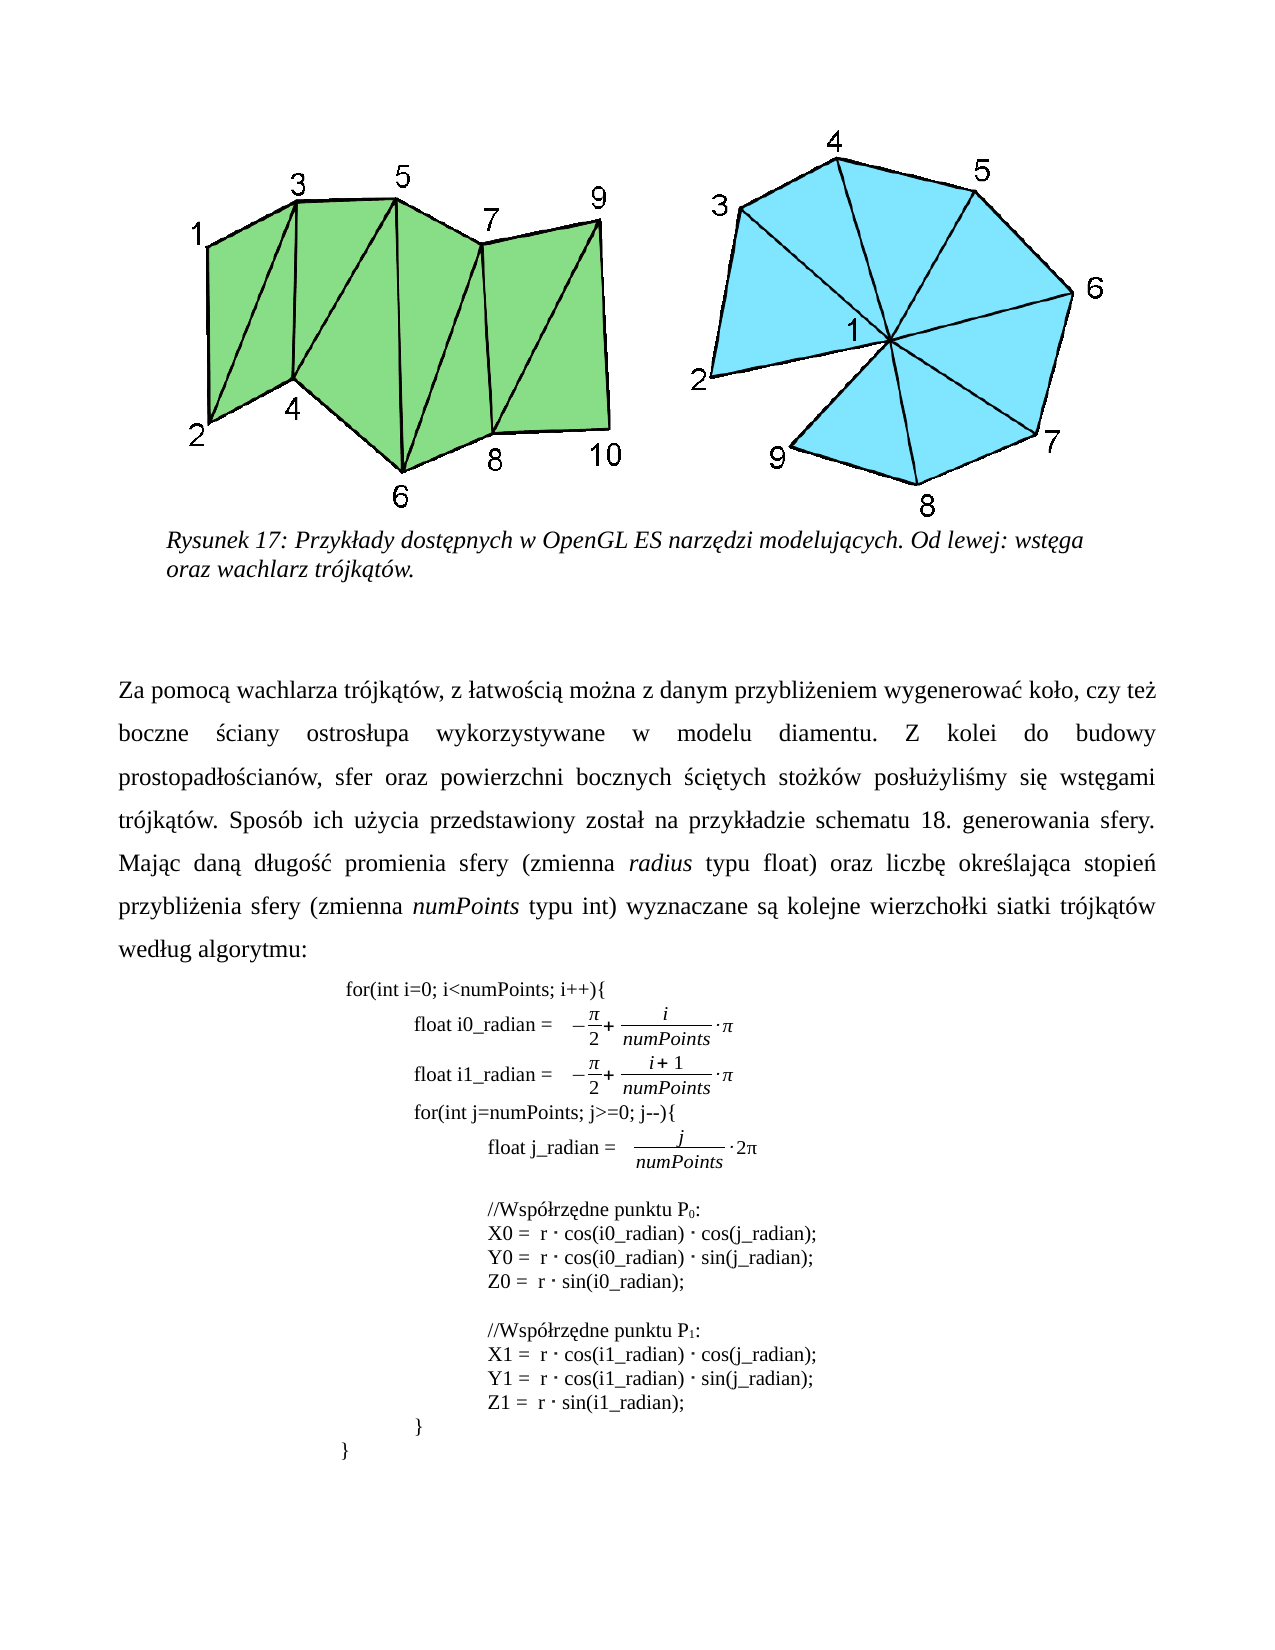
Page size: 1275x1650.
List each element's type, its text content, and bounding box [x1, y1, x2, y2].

text } [118, 1414, 1157, 1438]
text Y1 = r ᐧ cos(i1_radian) ᐧ sin(j_radian); [192, 1366, 1157, 1390]
text Z0 = r ᐧ sin(i0_radian); [192, 1269, 1157, 1293]
picture [164, 110, 1111, 526]
text float j_radian = [118, 1124, 1157, 1173]
text float i0_radian = [118, 1001, 1157, 1051]
text } [118, 1438, 1157, 1462]
text for(int i=0; i<numPoints; i++){ [118, 977, 1157, 1001]
text for(int j=numPoints; j>=0; j--){ [118, 1100, 1157, 1124]
text Za pomocą wachlarza trójkątów, z łatwością można z danym przybliżeniem wygenerować koło, czy też boczne ściany ostrosłupa wykorzystywane w modelu diamentu. Z kolei do budowy prostopadłościanów, sfer oraz powierzchni bocznych ściętych stożków posłużyliśmy się wstęgami trójkątów. Sposób ich użycia przedstawiony został na przykładzie schematu 18. generowania sfery. Mając daną długość promienia sfery (zmienna radius typu float) oraz liczbę określająca stopień przybliżenia sfery (zmienna numPoints typu int) wyznaczane są kolejne wierzchołki siatki trójkątów według algorytmu: [118, 675, 1157, 963]
text X1 = r ᐧ cos(i1_radian) ᐧ cos(j_radian); [192, 1342, 1157, 1366]
text //Współrzędne punktu P1: [192, 1317, 1157, 1342]
text Y0 = r ᐧ cos(i0_radian) ᐧ sin(j_radian); [192, 1245, 1157, 1269]
text X0 = r ᐧ cos(i0_radian) ᐧ cos(j_radian); [192, 1221, 1157, 1245]
text float i1_radian = [118, 1051, 1157, 1100]
text //Współrzędne punktu P0: [118, 1197, 1157, 1221]
text Z1 = r ᐧ sin(i1_radian); [192, 1390, 1157, 1414]
text Rysunek 17: Przykłady dostępnych w OpenGL ES narzędzi modelujących. Od lewej: wstęga oraz wachlarz trójkątów. [166, 526, 1109, 583]
